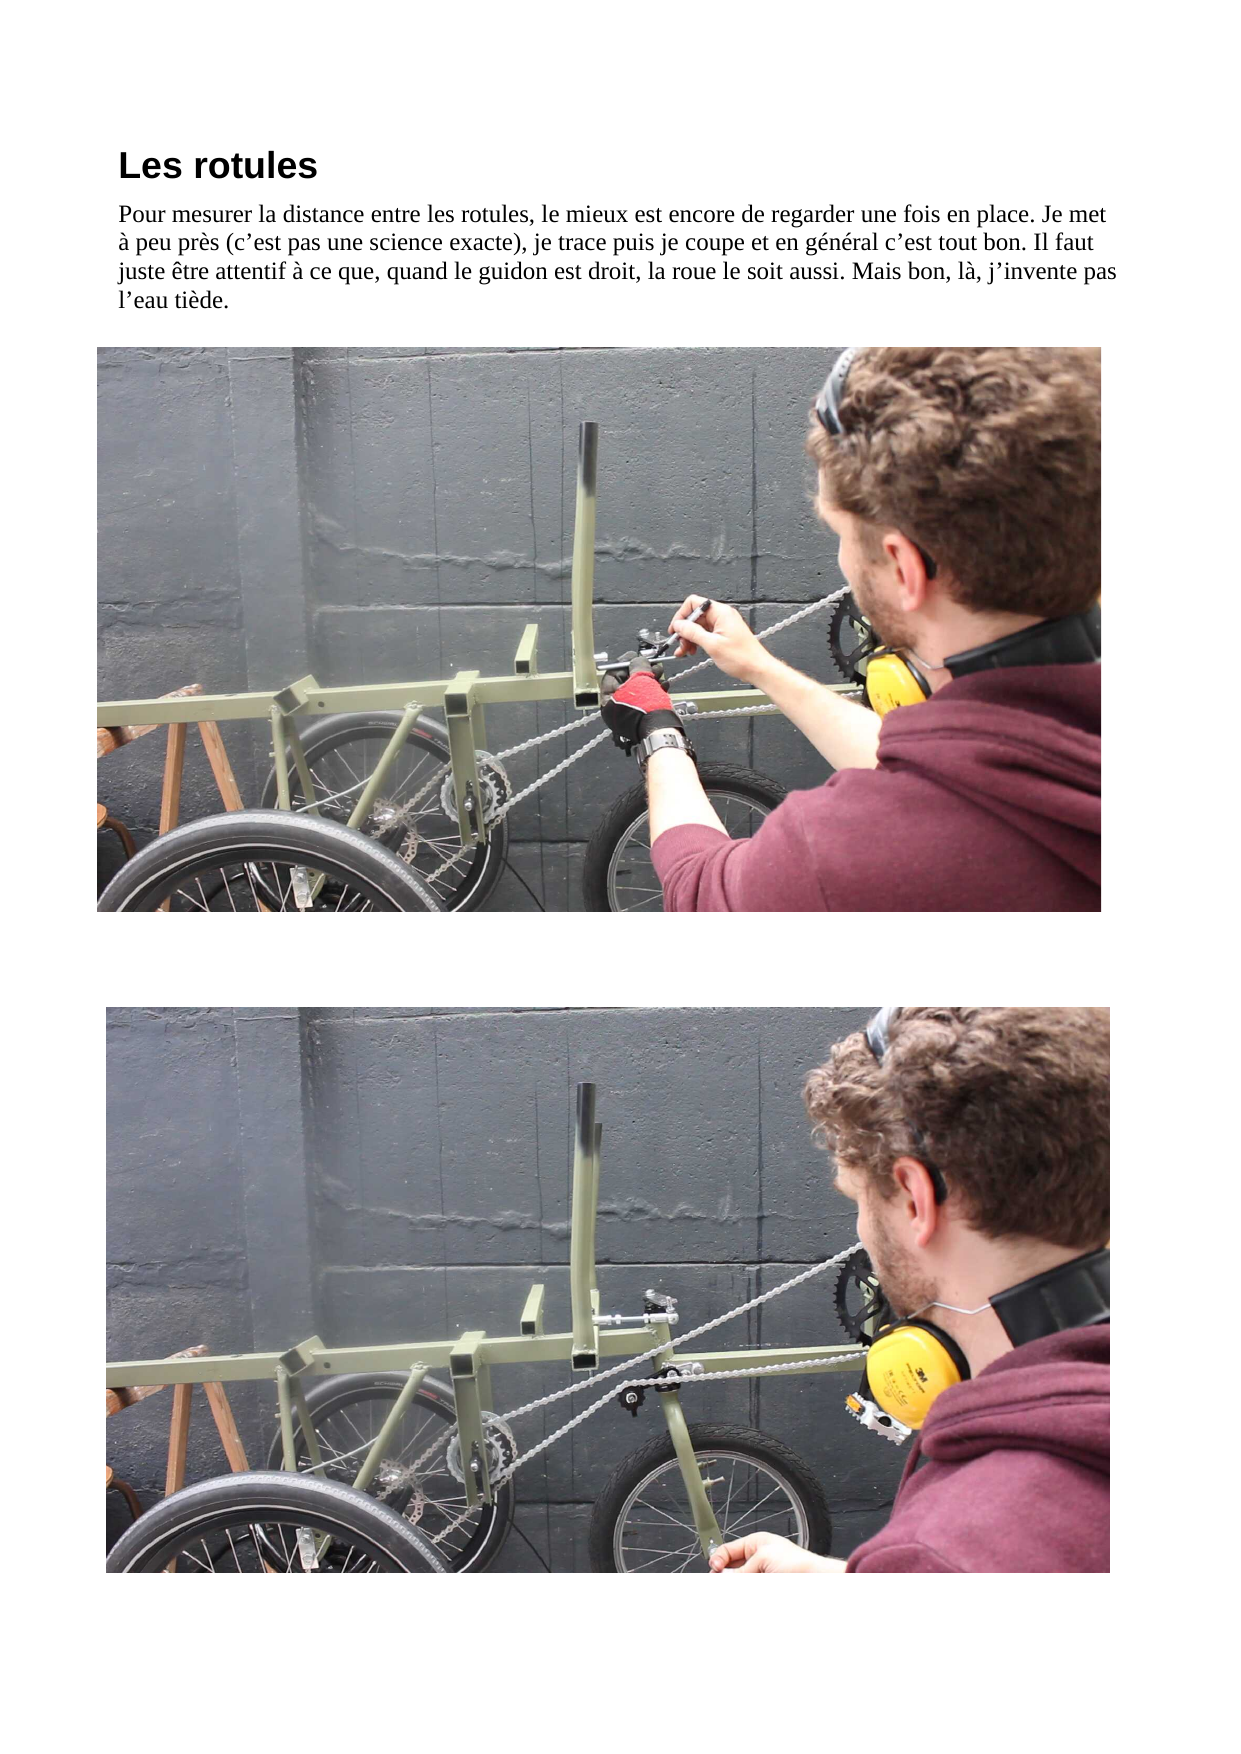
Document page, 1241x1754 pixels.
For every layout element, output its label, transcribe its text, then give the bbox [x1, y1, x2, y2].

picture [97, 347, 1102, 912]
subtitle Les rotules [118, 143, 1122, 186]
picture [106, 1007, 1110, 1573]
text Pour mesurer la distance entre les rotules, le mieux est encore de regarder une fois en place. Je met à peu près (c’est pas une science exacte), je trace puis je coupe et en général c’est tout bon. Il faut juste être attentif à ce que, quand le guidon est droit, la roue le soit aussi. Mais bon, là, j’invente pas l’eau tiède. [118, 199, 1122, 314]
